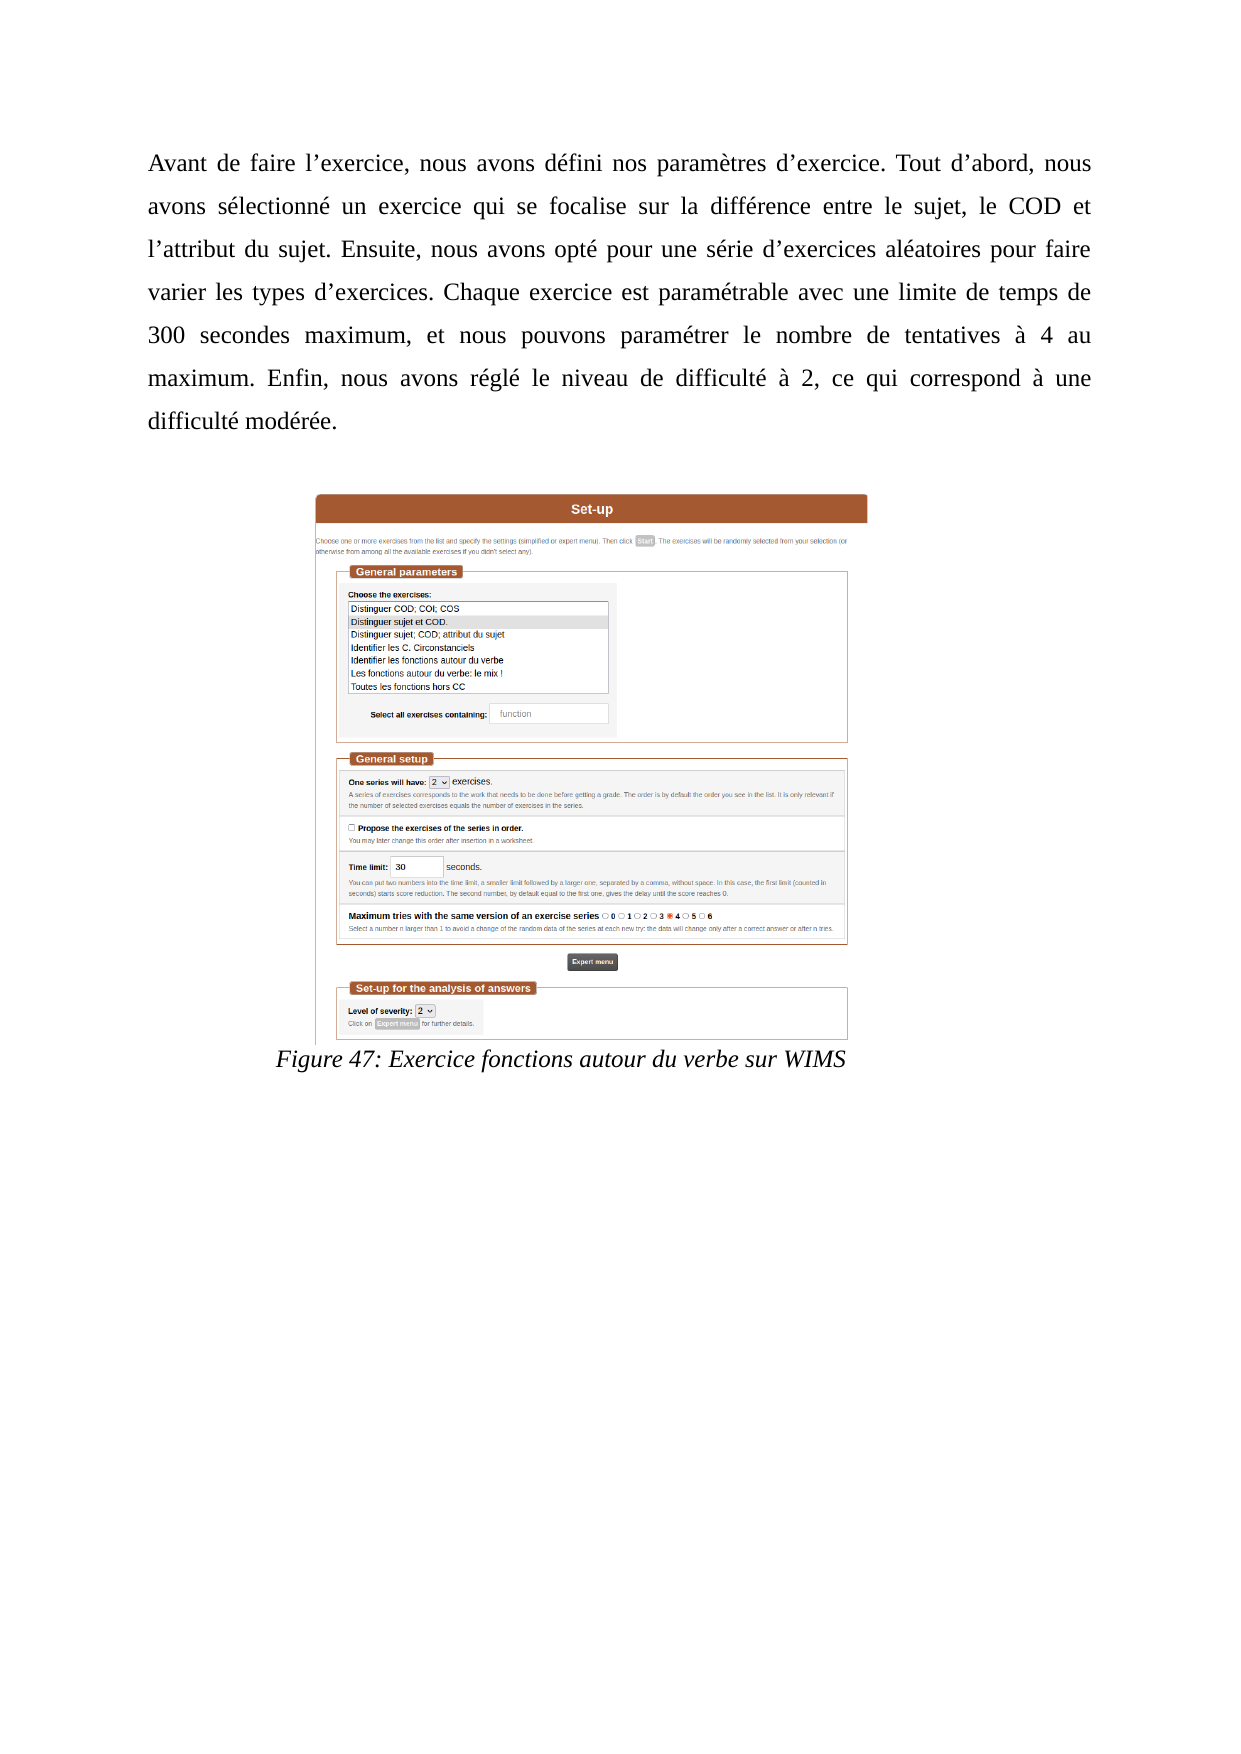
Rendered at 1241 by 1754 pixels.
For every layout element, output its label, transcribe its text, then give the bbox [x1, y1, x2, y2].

text Avant de faire l’exercice, nous avons défini nos paramètres d’exercice. Tout d’abord, nous avons sélectionné un exercice qui se focalise sur la différence entre le sujet, le COD et l’attribut du sujet. Ensuite, nous avons opté pour une série d’exercices aléatoires pour faire varier les types d’exercices. Chaque exercice est paramétrable avec une limite de temps de 300 secondes maximum, et nous pouvons paramétrer le nombre de tentatives à 4 au maximum. Enfin, nous avons réglé le niveau de difficulté à 2, ce qui correspond à une difficulté modérée. [148, 148, 1092, 435]
text Figure 41: Exercice fonctions autour du verbe sur WIMS [276, 489, 936, 1073]
picture [306, 489, 868, 1045]
